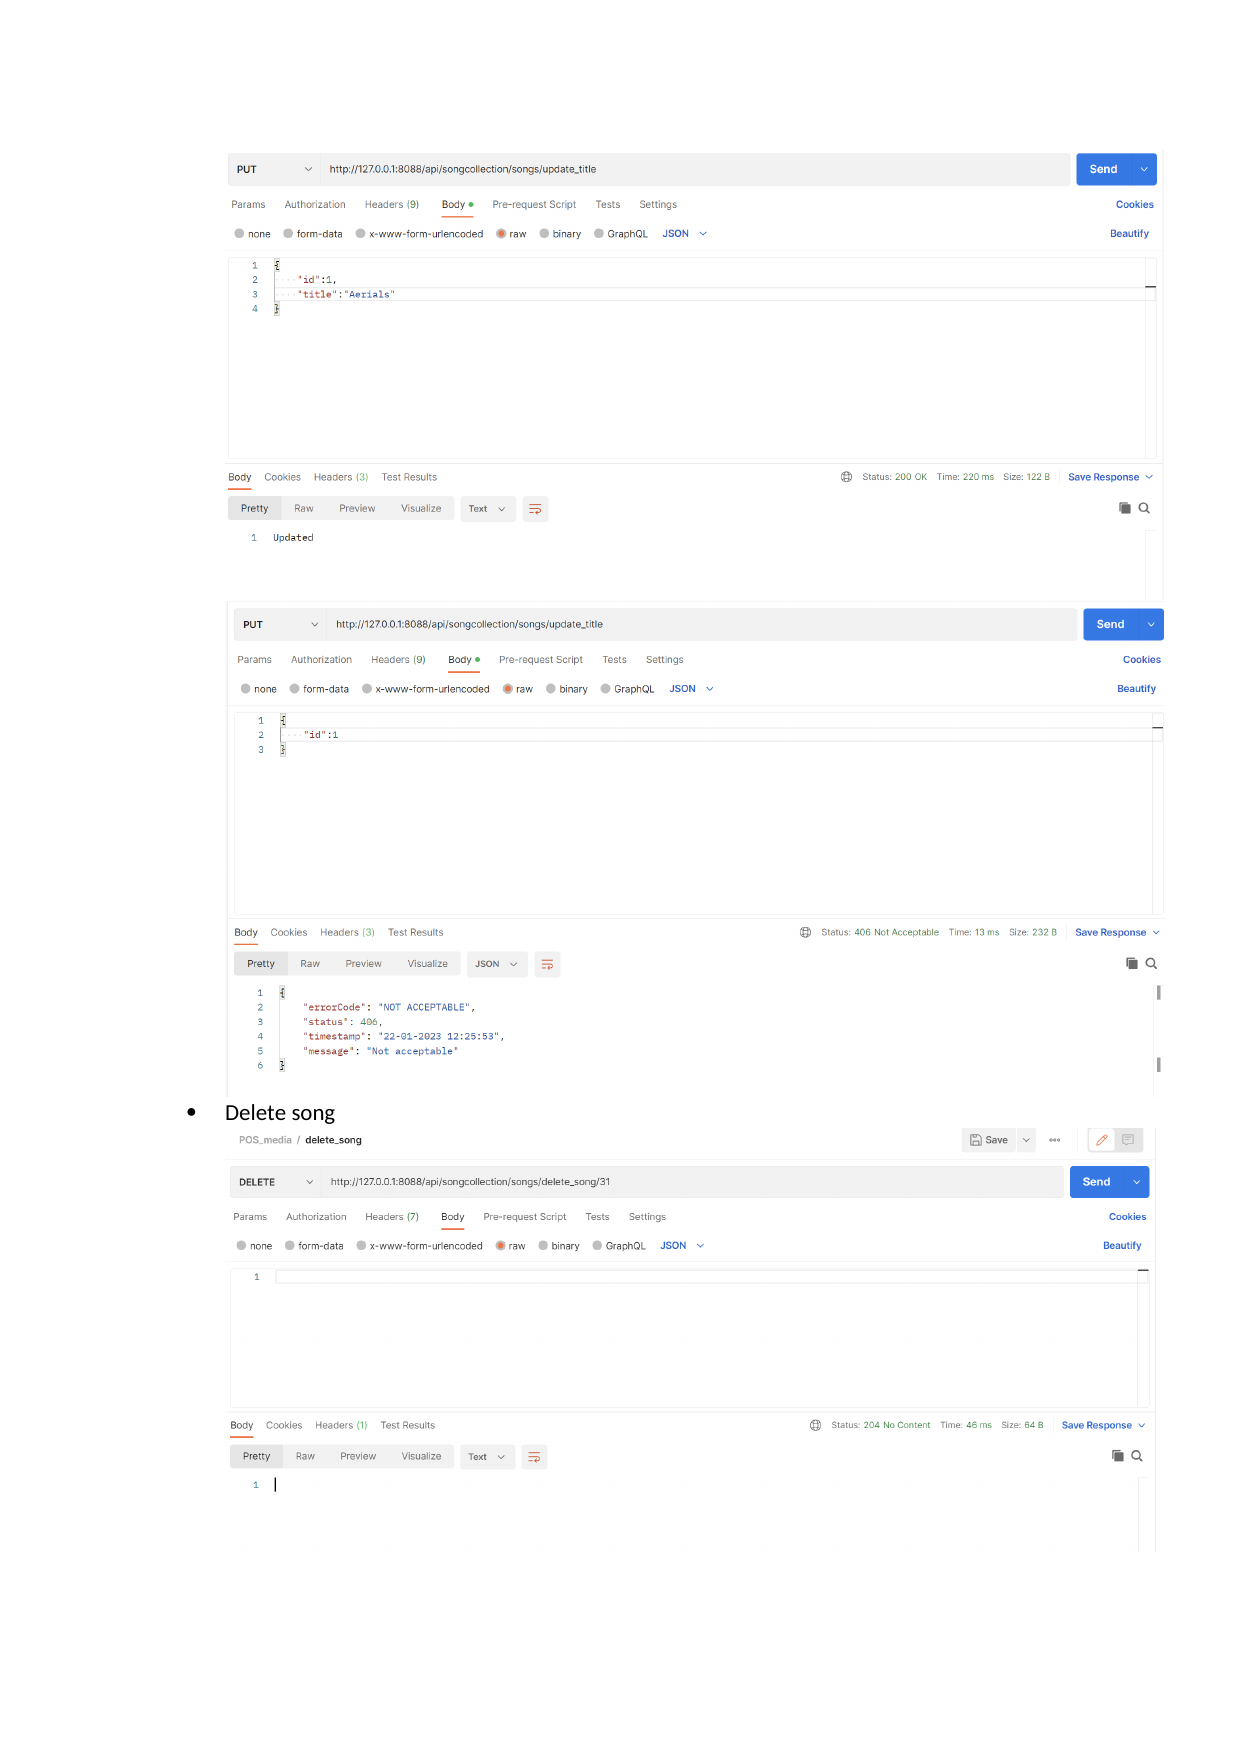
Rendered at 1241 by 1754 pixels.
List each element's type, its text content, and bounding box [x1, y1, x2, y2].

list Delete song [187, 1098, 1090, 1126]
